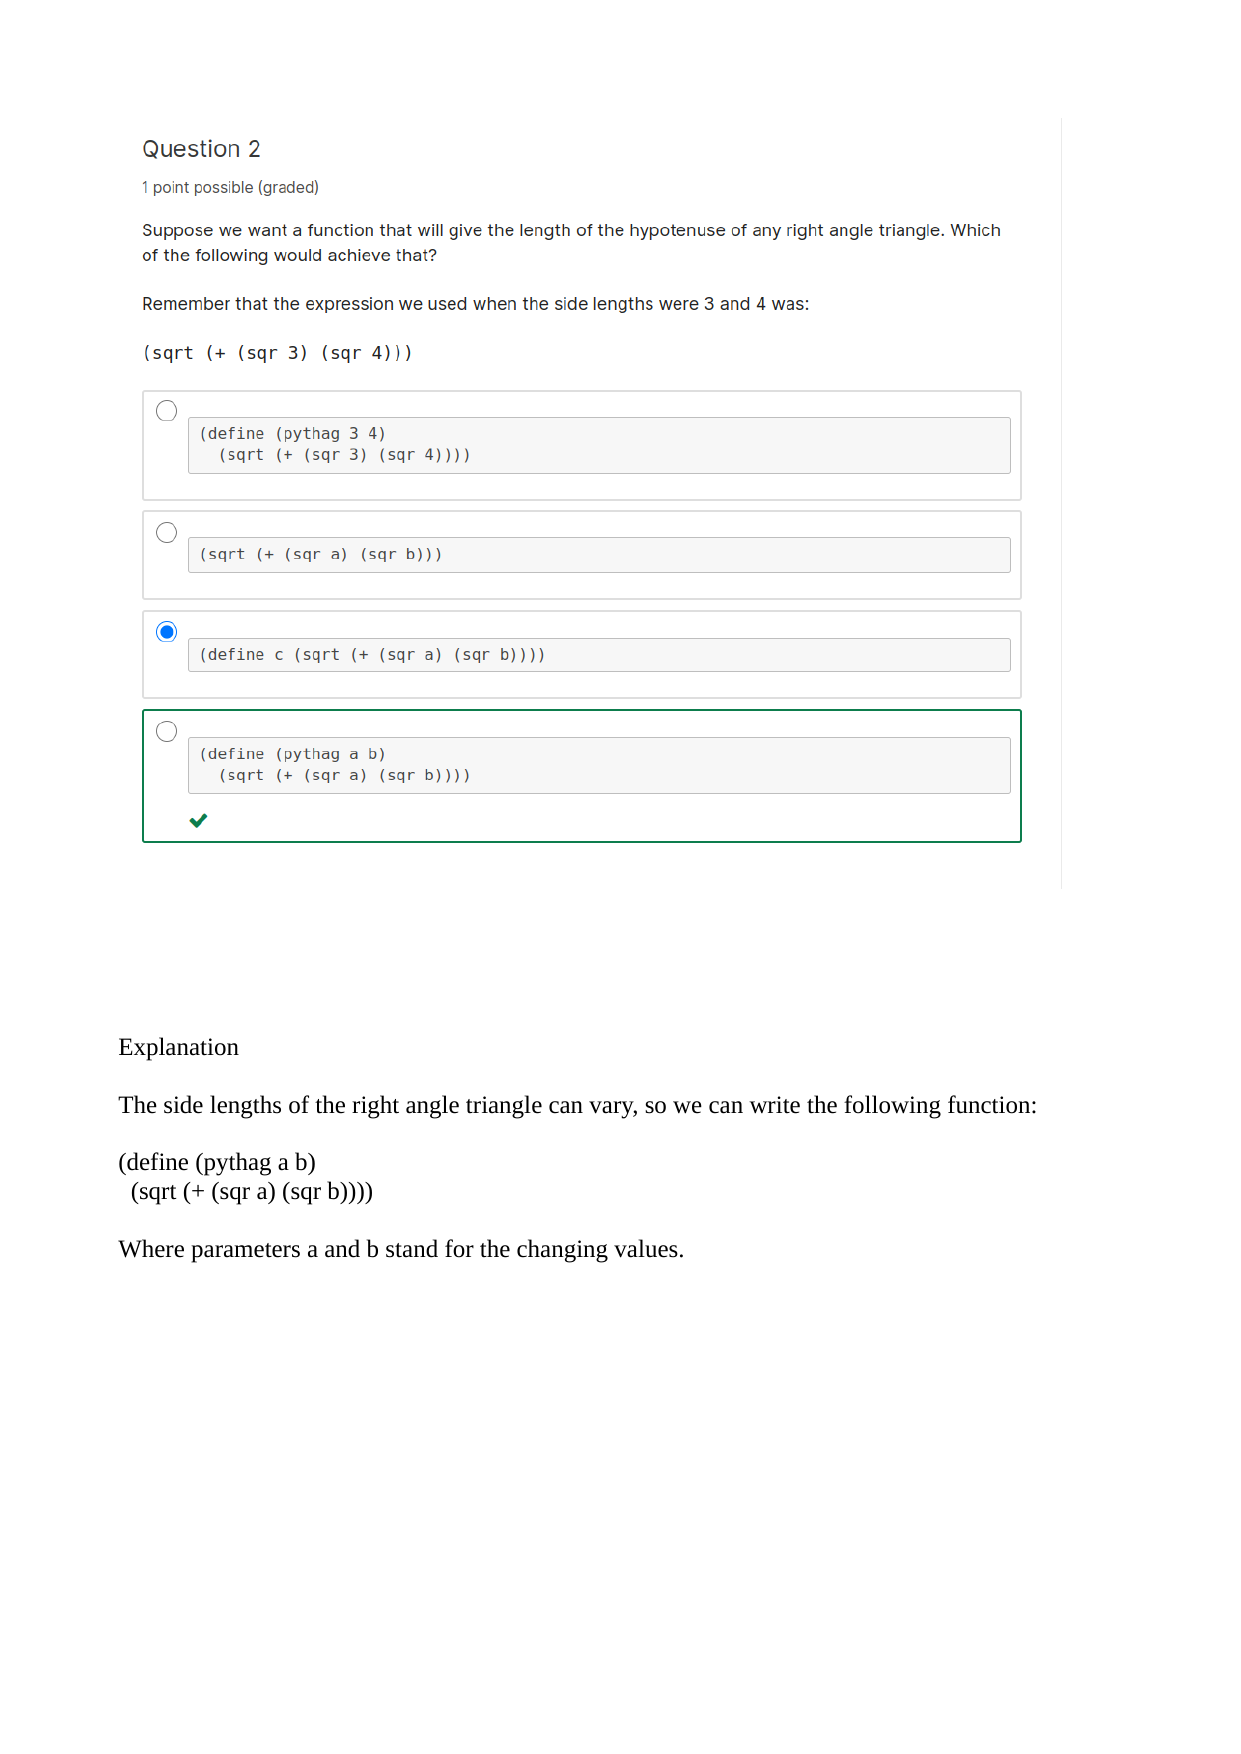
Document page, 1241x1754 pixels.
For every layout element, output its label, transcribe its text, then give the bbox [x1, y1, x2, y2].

text (define (pythag a b) [118, 1147, 1122, 1176]
text Explanation [118, 1032, 1122, 1061]
text The side lengths of the right angle triangle can vary, so we can write the following function: [118, 1090, 1122, 1119]
picture [118, 118, 1123, 889]
text (sqrt (+ (sqr a) (sqr b)))) [118, 1176, 1122, 1205]
text Where parameters a and b stand for the changing values. [118, 1234, 1122, 1262]
